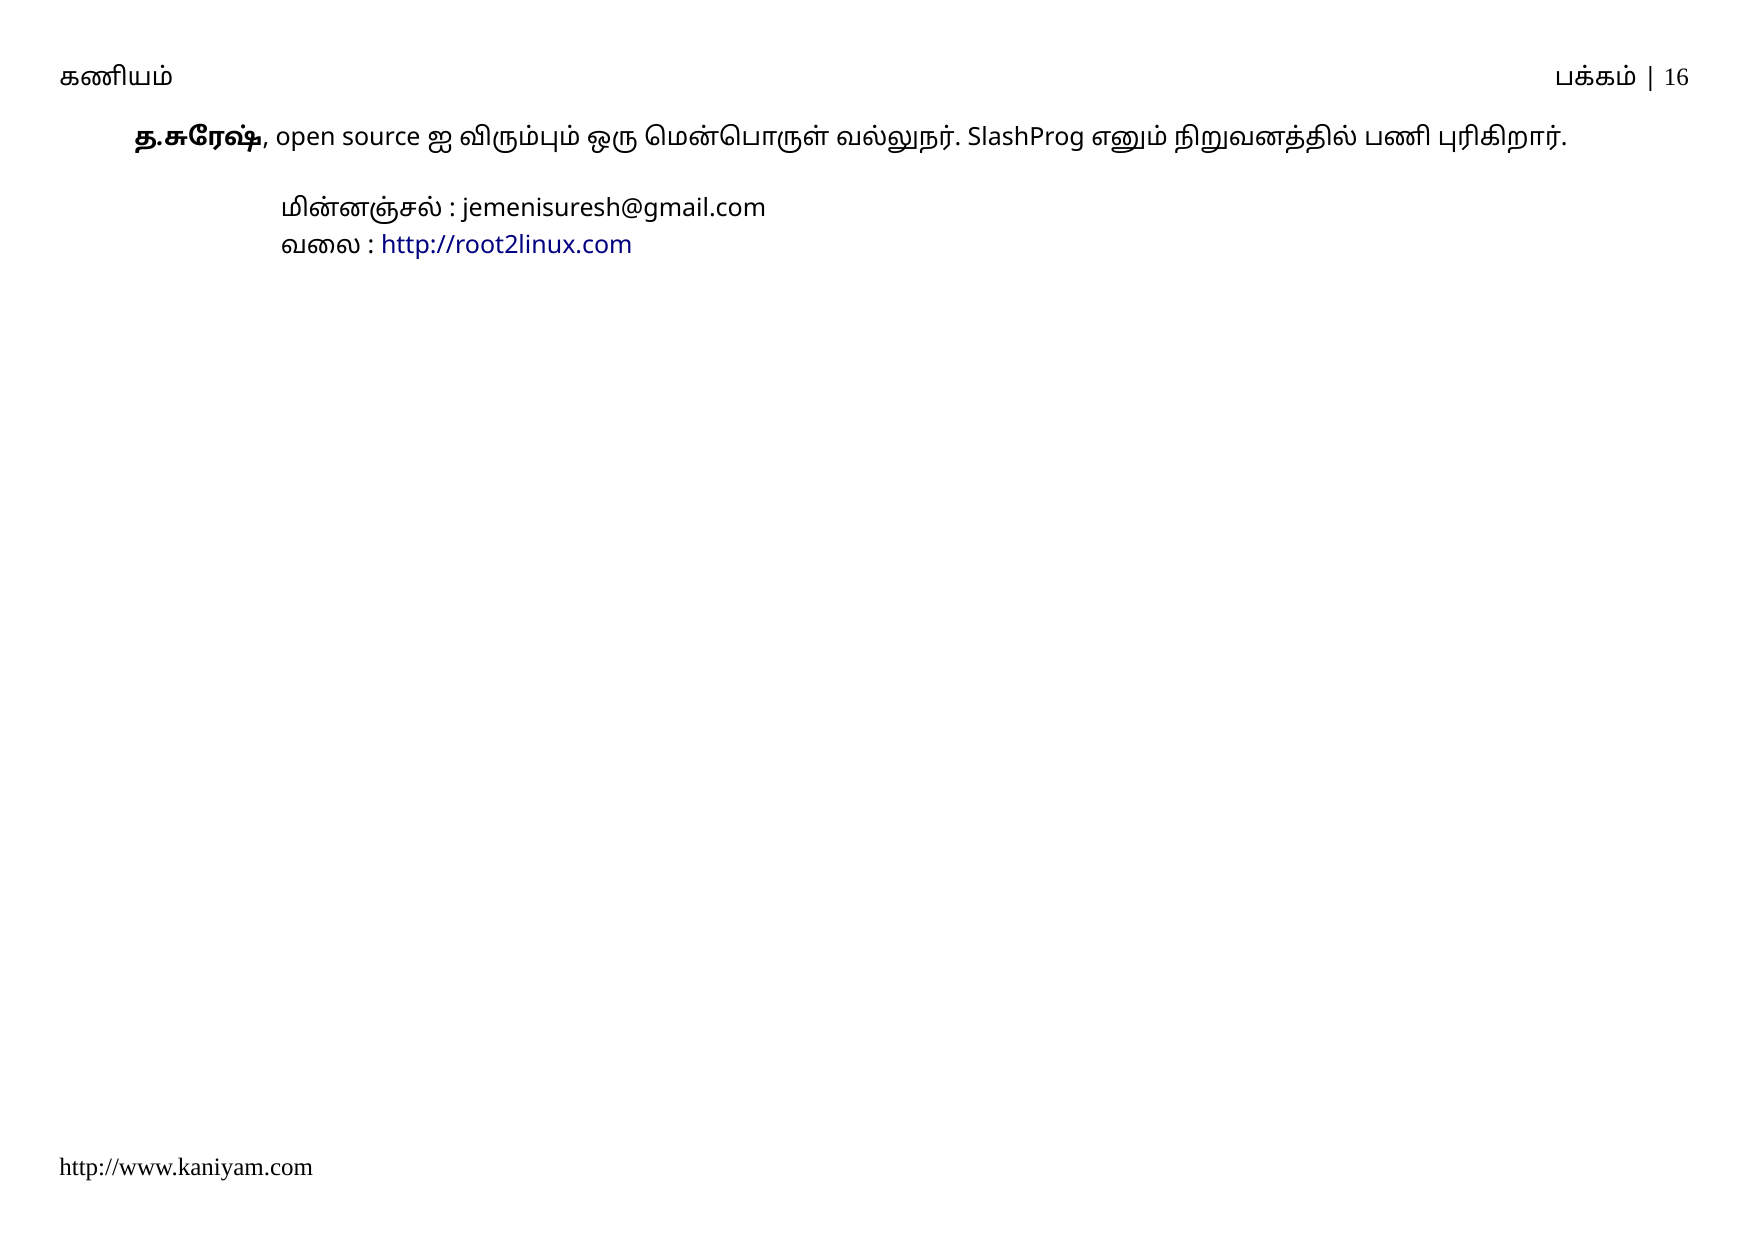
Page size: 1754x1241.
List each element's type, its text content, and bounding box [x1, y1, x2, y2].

list த.சுரேஷ், open source ஐ விரும்பும் ஒரு மென்பொருள் வல்லுநர். SlashProg எனும் நிறுவனத்தில் பணி புரிகிறார். [97, 118, 1695, 156]
subtitle மின்னஞ்சல் : jemenisuresh@gmail.com வலை : http://root2linux.com [97, 189, 1695, 263]
